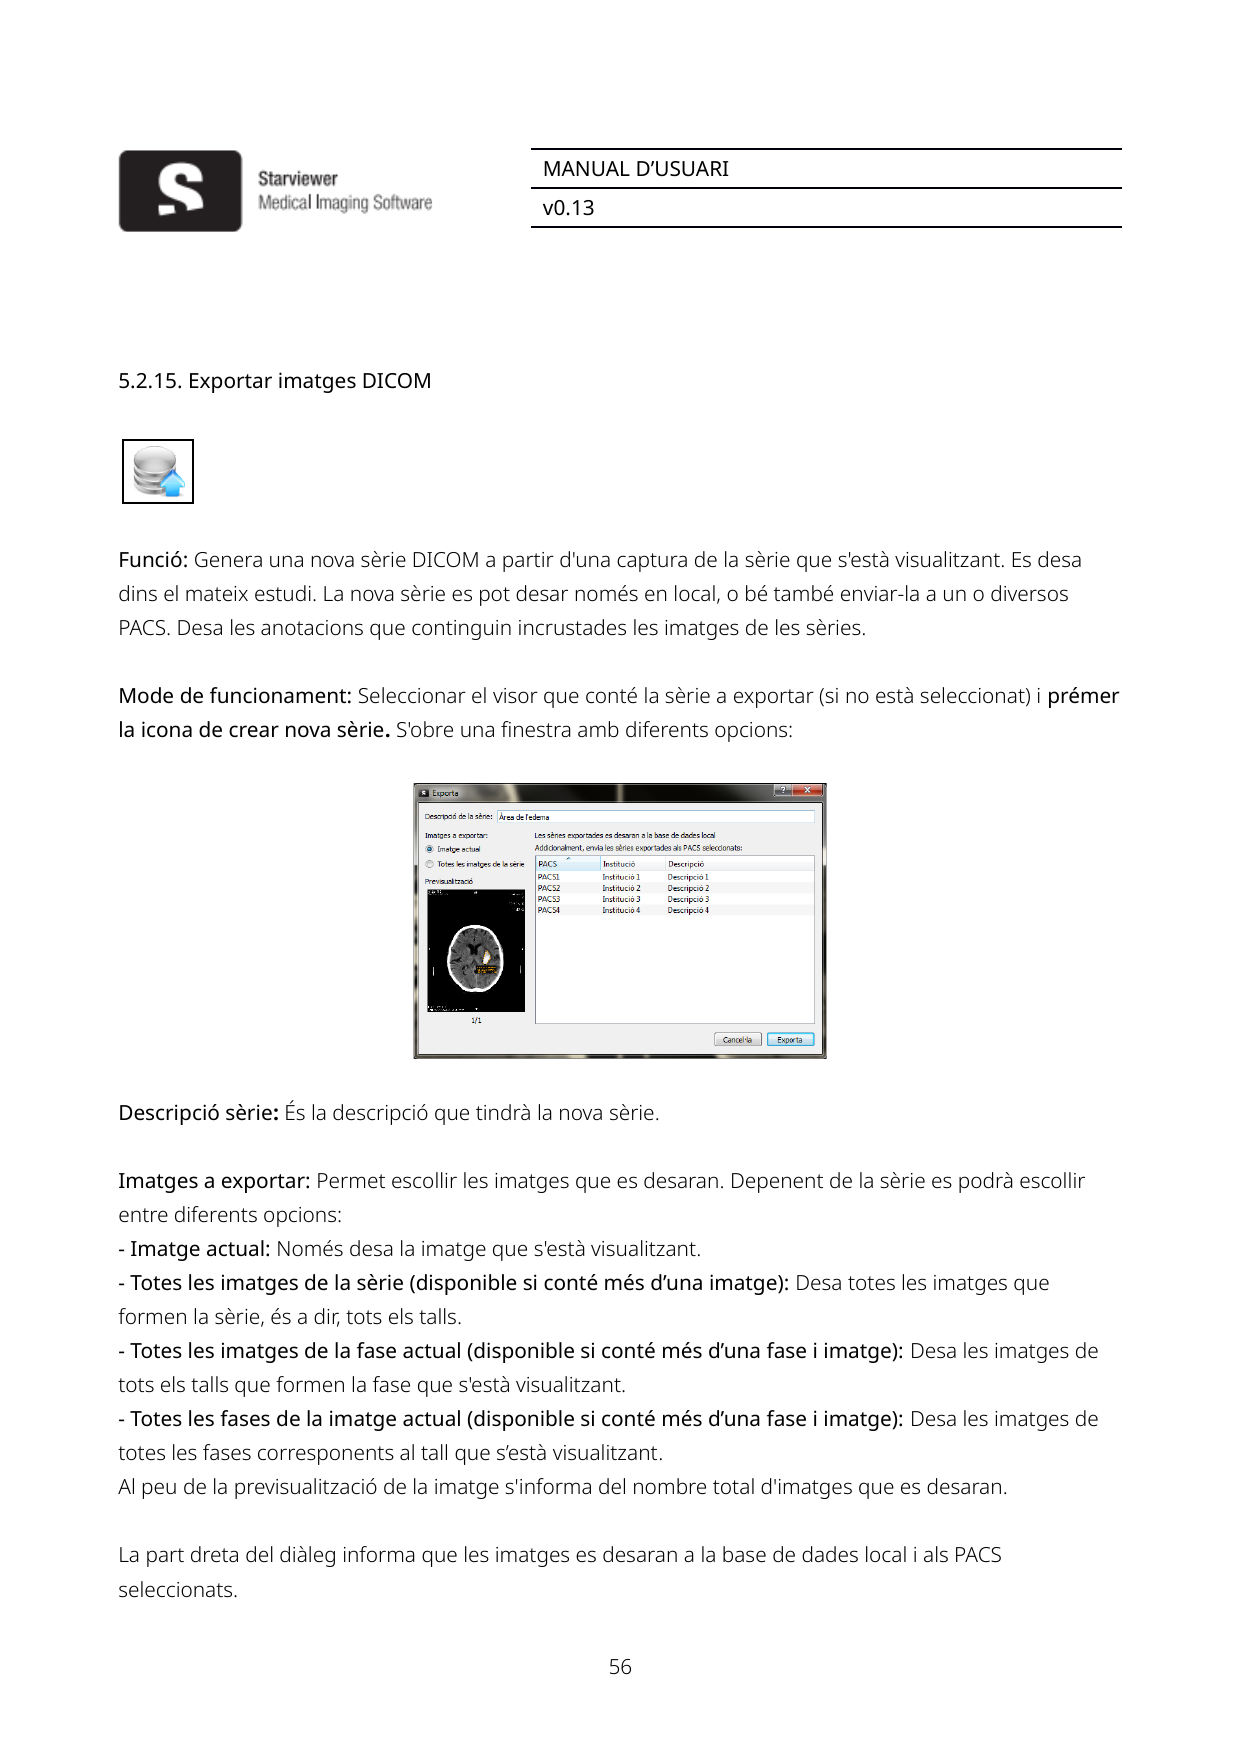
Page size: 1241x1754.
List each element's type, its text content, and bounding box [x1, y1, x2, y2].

picture [413, 783, 827, 1059]
text La part dreta del diàleg informa que les imatges es desaran a la base de dades local i als PACS seleccionats. [118, 1541, 1122, 1603]
text Funció: Genera una nova sèrie DICOM a partir d'una captura de la sèrie que s'està visualitzant. Es desa dins el mateix estudi. La nova sèrie es pot desar només en local, o bé també enviar-la a un o diversos PACS. Desa les anotacions que continguin incrustades les imatges de les sèries. [118, 545, 1122, 642]
text Mode de funcionament: Seleccionar el visor que conté la sèrie a exportar (si no està seleccionat) i prémer la icona de crear nova sèrie. S'obre una finestra amb diferents opcions: [118, 681, 1122, 744]
text Al peu de la previsualització de la imatge s'informa del nombre total d'imatges que es desaran. [118, 1472, 1122, 1501]
text Imatges a exportar: Permet escollir les imatges que es desaran. Depenent de la sèrie es podrà escollir entre diferents opcions: [118, 1166, 1122, 1228]
subtitle Exportar imatges DICOM [118, 366, 1122, 395]
text - Totes les imatges de la sèrie (disponible si conté més d’una imatge): Desa totes les imatges que formen la sèrie, és a dir, tots els talls. [118, 1268, 1122, 1331]
text Descripció sèrie: És la descripció que tindrà la nova sèrie. [118, 1098, 1122, 1126]
picture [125, 441, 192, 502]
text - Totes les fases de la imatge actual (disponible si conté més d’una fase i imatge): Desa les imatges de totes les fases corresponents al tall que s’està visualitzant. [118, 1404, 1122, 1467]
text - Imatge actual: Només desa la imatge que s'està visualitzant. [118, 1234, 1122, 1262]
text - Totes les imatges de la fase actual (disponible si conté més d’una fase i imatge): Desa les imatges de tots els talls que formen la fase que s'està visualitzant. [118, 1336, 1122, 1399]
